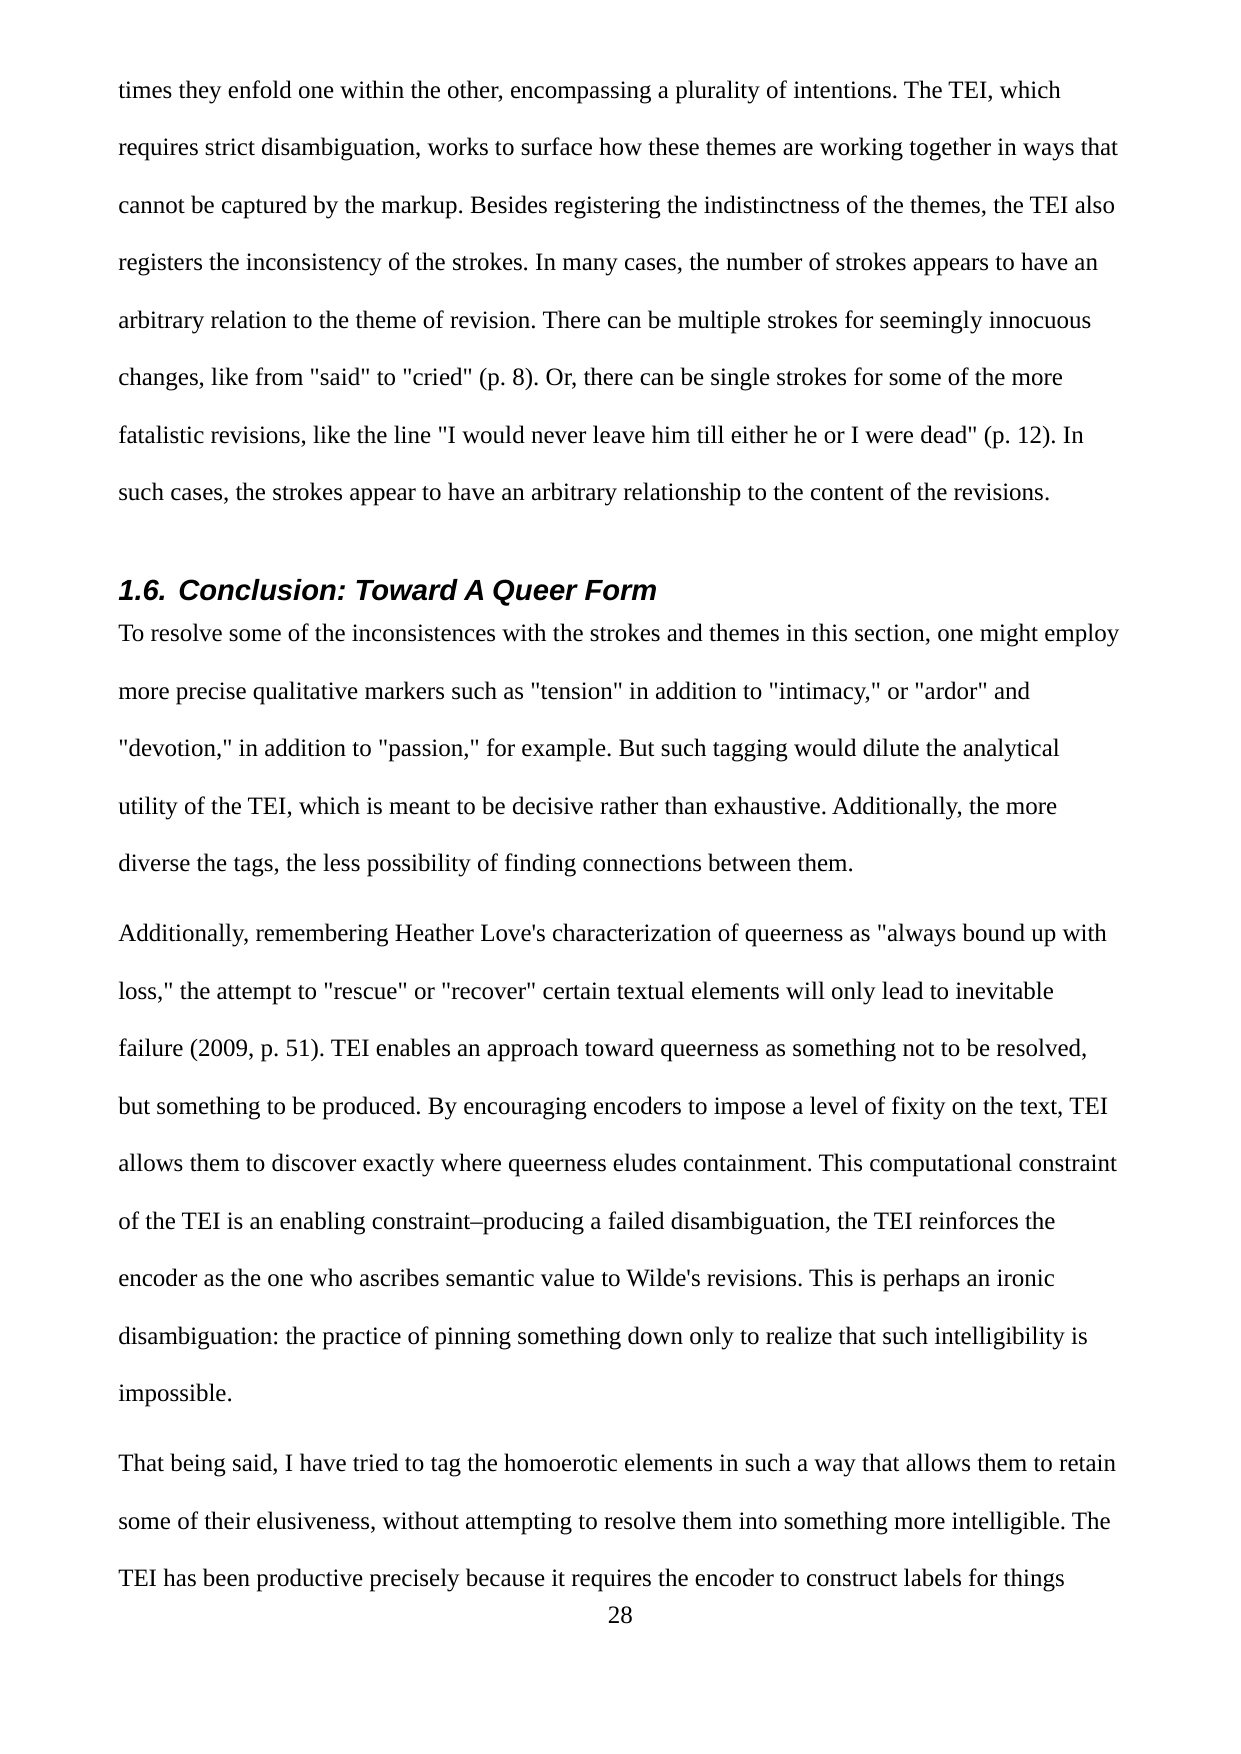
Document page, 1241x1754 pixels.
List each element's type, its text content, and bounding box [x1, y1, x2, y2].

text times they enfold one within the other, encompassing a plurality of intentions. The TEI, which requires strict disambiguation, works to surface how these themes are working together in ways that cannot be captured by the markup. Besides registering the indistinctness of the themes, the TEI also registers the inconsistency of the strokes. In many cases, the number of strokes appears to have an arbitrary relation to the theme of revision. There can be multiple strokes for seemingly innocuous changes, like from "said" to "cried" (p. 8). Or, there can be single strokes for some of the more fatalistic revisions, like the line "I would never leave him till either he or I were dead" (p. 12). In such cases, the strokes appear to have an arbitrary relationship to the content of the revisions. [118, 75, 1122, 506]
text Additionally, remembering Heather Love's characterization of queerness as "always bound up with loss," the attempt to "rescue" or "recover" certain textual elements will only lead to inevitable failure (2009, p. 51). TEI enables an approach toward queerness as something not to be resolved, but something to be produced. By encouraging encoders to impose a level of fixity on the text, TEI allows them to discover exactly where queerness eludes containment. This computational constraint of the TEI is an enabling constraint–producing a failed disambiguation, the TEI reinforces the encoder as the one who ascribes semantic value to Wilde's revisions. This is perhaps an ironic disambiguation: the practice of pinning something down only to realize that such intelligibility is impossible. [118, 918, 1122, 1407]
subtitle Conclusion: Toward A Queer Form [118, 572, 1122, 606]
text To resolve some of the inconsistences with the strokes and themes in this section, one might employ more precise qualitative markers such as "tension" in addition to "intimacy," or "ardor" and "devotion," in addition to "passion," for example. But such tagging would dilute the analytical utility of the TEI, which is meant to be decisive rather than exhaustive. Additionally, the more diverse the tags, the less possibility of finding connections between them. [118, 618, 1122, 877]
text That being said, I have tried to tag the homoerotic elements in such a way that allows them to retain some of their elusiveness, without attempting to resolve them into something more intelligible. The TEI has been productive precisely because it requires the encoder to construct labels for things [118, 1448, 1122, 1592]
